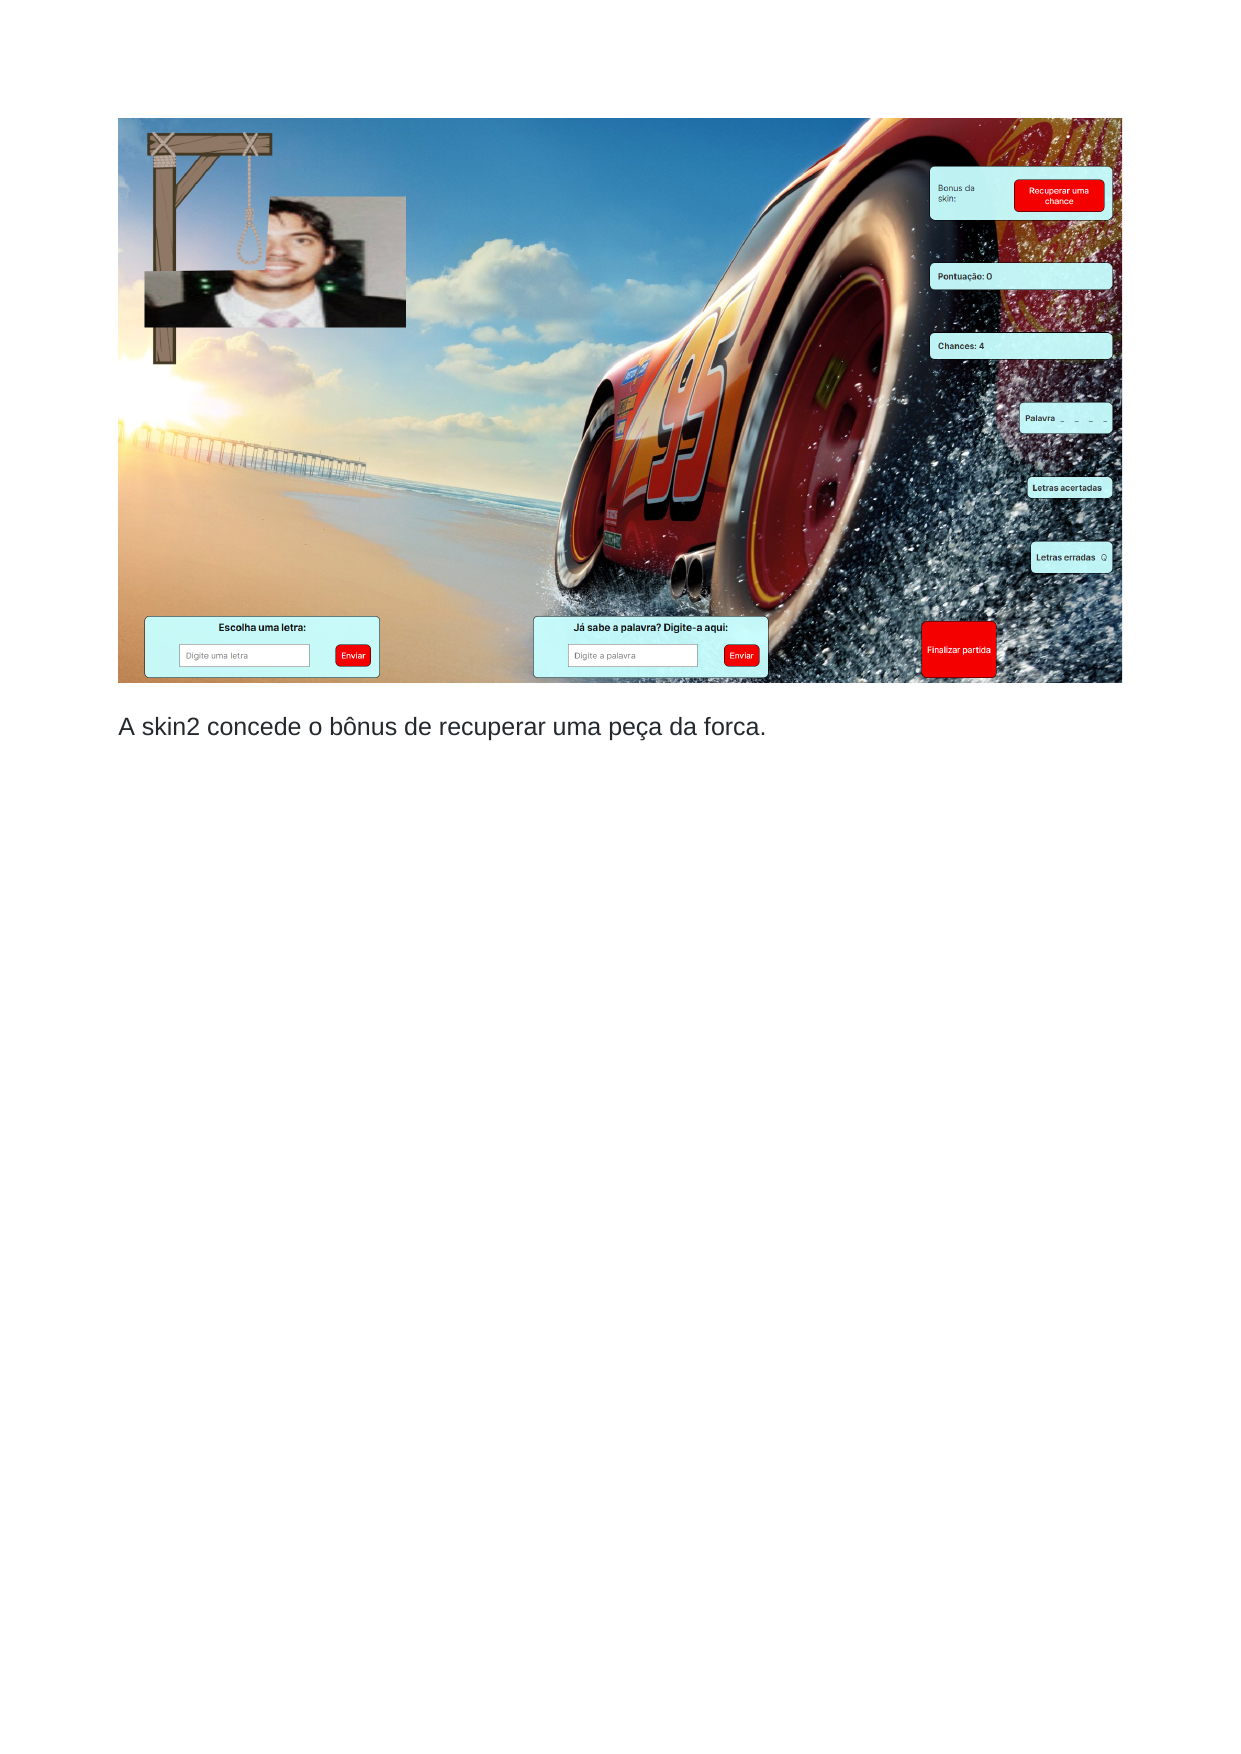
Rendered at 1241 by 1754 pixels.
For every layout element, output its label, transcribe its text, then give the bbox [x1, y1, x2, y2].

text A skin2 concede o bônus de recuperar uma peça da forca. [118, 712, 1122, 740]
picture [118, 118, 1123, 683]
